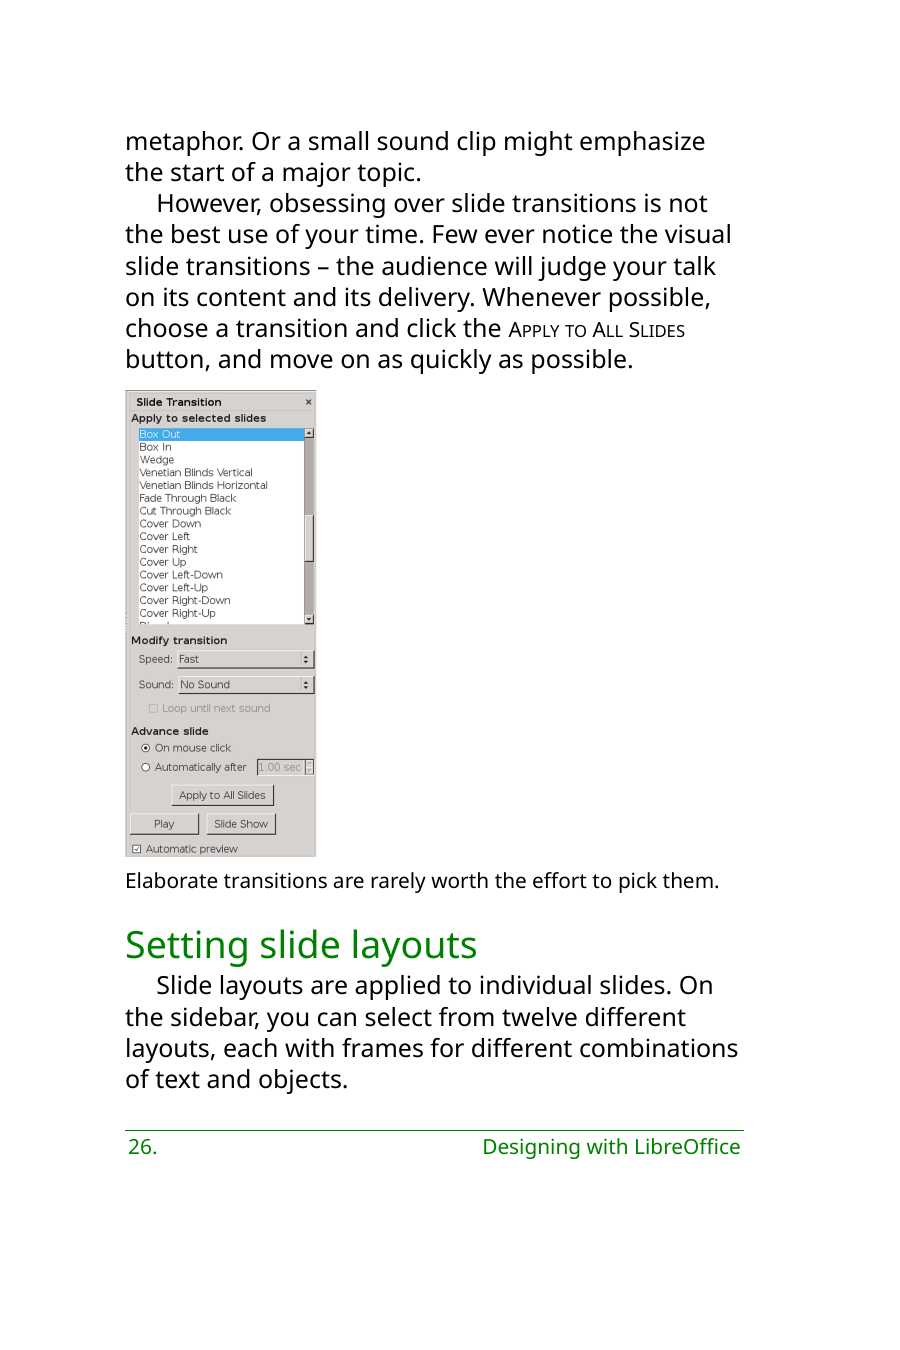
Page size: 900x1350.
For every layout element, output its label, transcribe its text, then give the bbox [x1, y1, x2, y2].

text However, obsessing over slide transitions is not the best use of your time. Few ever notice the visual slide transitions – the audience will judge your talk on its content and its delivery. Whenever possible, choose a transition and click the Apply to All Slides button, and move on as quickly as possible. [125, 187, 744, 375]
subtitle Setting slide layouts [125, 919, 744, 970]
text metaphor. Or a small sound clip might emphasize the start of a major topic. [125, 125, 744, 187]
table_header [125, 391, 744, 859]
text Slide layouts are applied to individual slides. On the sidebar, you can select from twelve different layouts, each with frames for different combinations of text and objects. [125, 970, 744, 1095]
table_cell Elaborate transitions are rarely worth the effort to pick them. [125, 859, 744, 894]
picture [125, 390, 317, 857]
